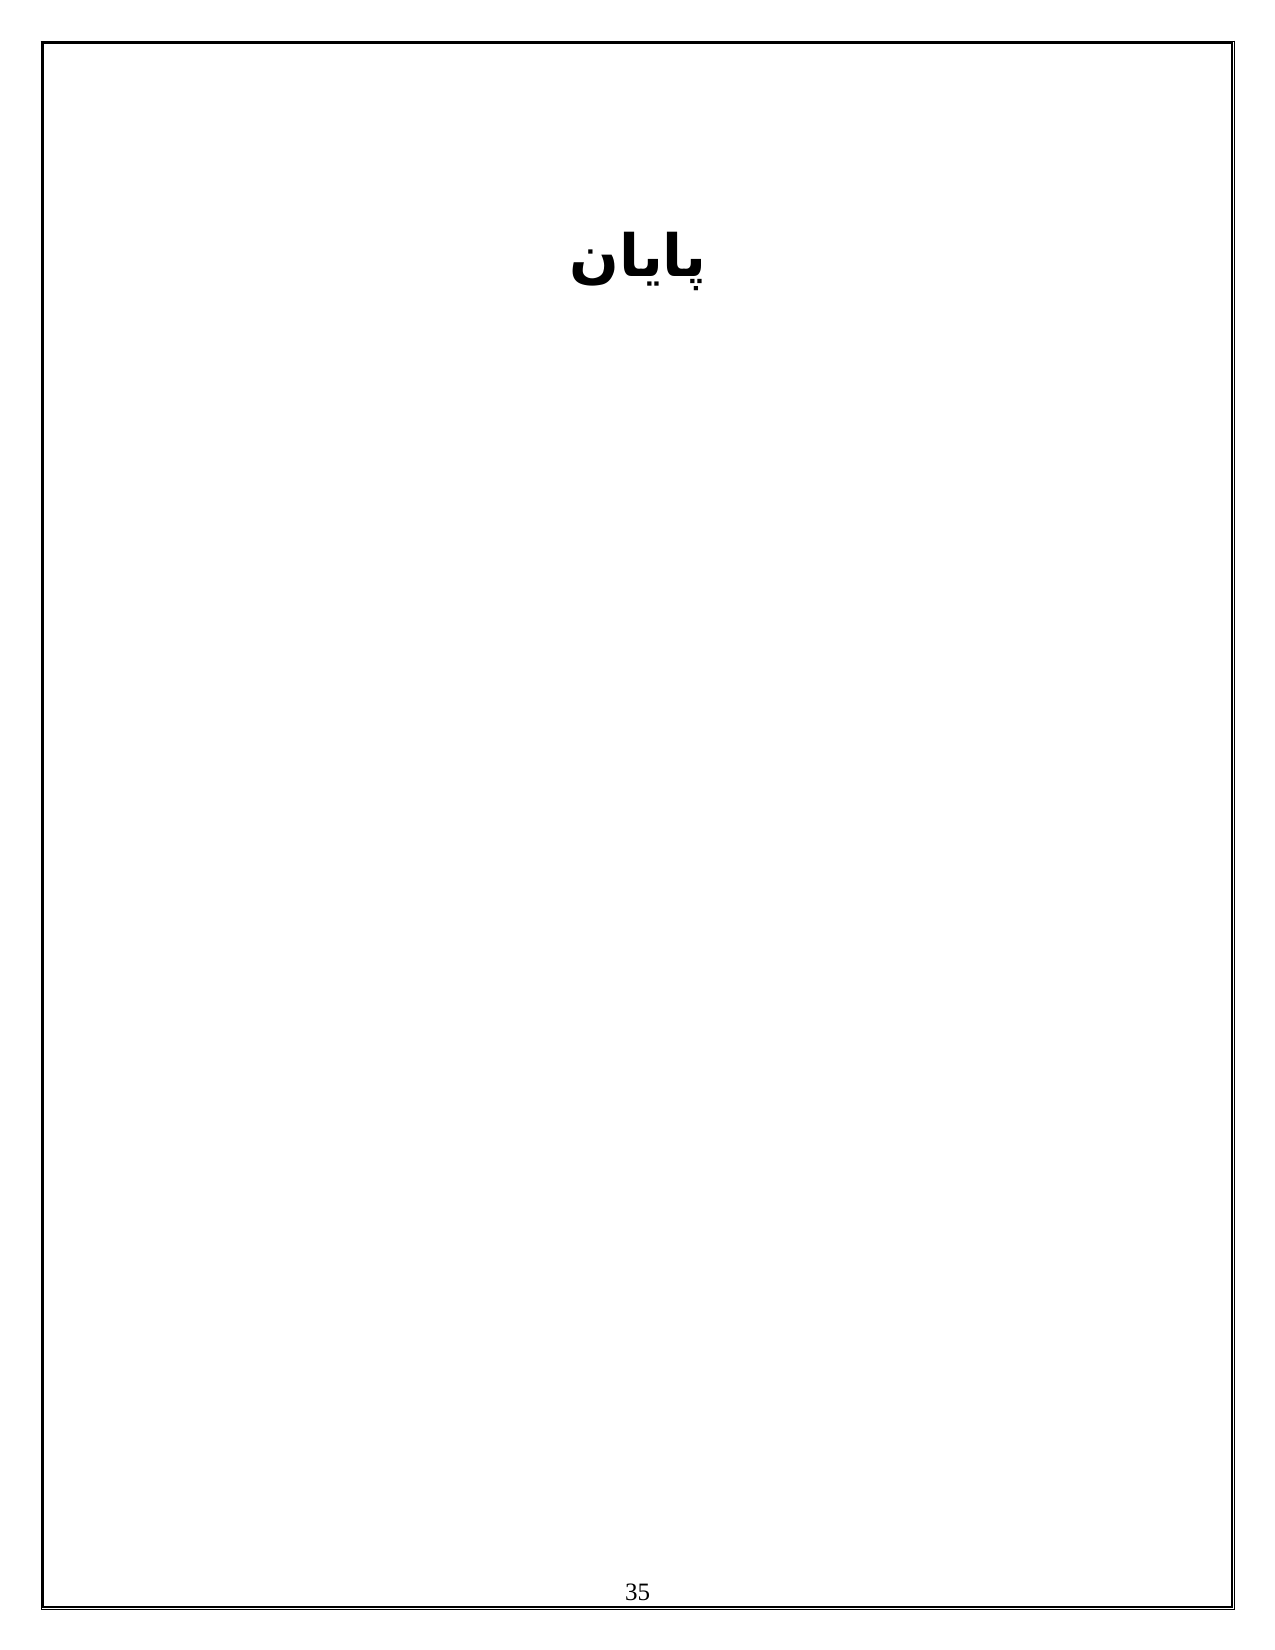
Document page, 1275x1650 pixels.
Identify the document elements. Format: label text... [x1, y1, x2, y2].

title پایان [44, 224, 1231, 300]
